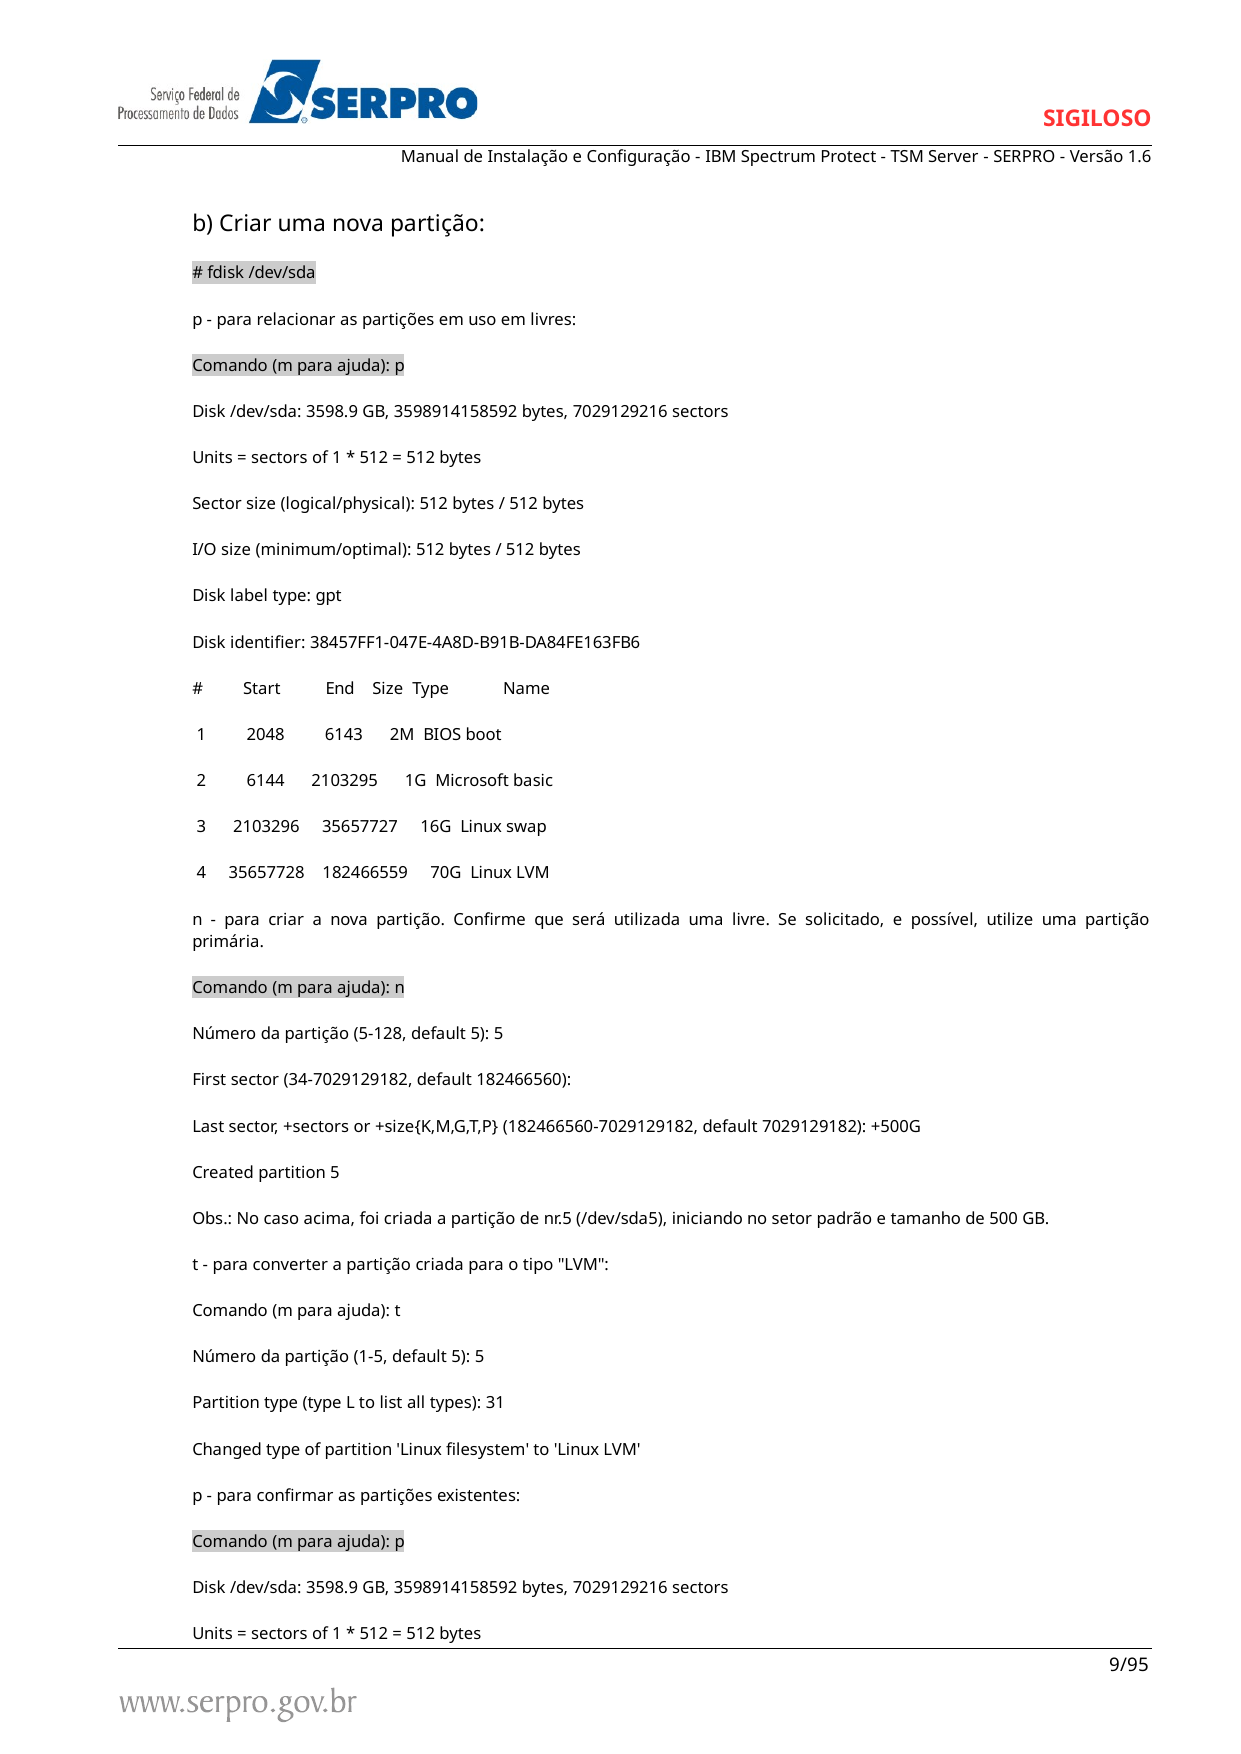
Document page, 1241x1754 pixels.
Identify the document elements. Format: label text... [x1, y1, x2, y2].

text Comando (m para ajuda): t [192, 1299, 1152, 1322]
text Last sector, +sectors or +size{K,M,G,T,P} (182466560-7029129182, default 7029129182): +500G [192, 1114, 1152, 1137]
text 3 2103296 35657727 16G Linux swap [192, 815, 1152, 838]
text Units = sectors of 1 * 512 = 512 bytes [192, 446, 1152, 468]
text First sector (34-7029129182, default 182466560): [192, 1068, 1152, 1091]
text n - para criar a nova partição. Confirme que será utilizada uma livre. Se solicitado, e possível, utilize uma partição primária. [192, 907, 1152, 952]
text Created partition 5 [192, 1161, 1152, 1183]
text p - para confirmar as partições existentes: [192, 1484, 1152, 1506]
text Número da partição (1-5, default 5): 5 [192, 1345, 1152, 1368]
text Comando (m para ajuda): p [192, 1530, 1152, 1552]
text Número da partição (5-128, default 5): 5 [192, 1022, 1152, 1045]
text Units = sectors of 1 * 512 = 512 bytes [192, 1622, 1152, 1644]
text Disk /dev/sda: 3598.9 GB, 3598914158592 bytes, 7029129216 sectors [192, 1576, 1152, 1598]
picture [118, 59, 478, 124]
text Obs.: No caso acima, foi criada a partição de nr.5 (/dev/sda5), iniciando no setor padrão e tamanho de 500 GB. [192, 1207, 1152, 1229]
text Disk identifier: 38457FF1-047E-4A8D-B91B-DA84FE163FB6 [192, 631, 1152, 653]
text Changed type of partition 'Linux filesystem' to 'Linux LVM' [192, 1437, 1152, 1460]
text b) Criar uma nova partição: [192, 207, 1152, 238]
text I/O size (minimum/optimal): 512 bytes / 512 bytes [192, 538, 1152, 561]
text 1 2048 6143 2M BIOS boot [192, 723, 1152, 745]
text Partition type (type L to list all types): 31 [192, 1391, 1152, 1414]
text t - para converter a partição criada para o tipo "LVM": [192, 1253, 1152, 1275]
text # Start End Size Type Name [192, 677, 1152, 699]
text 2 6144 2103295 1G Microsoft basic [192, 769, 1152, 791]
text Comando (m para ajuda): n [192, 976, 1152, 998]
text p - para relacionar as partições em uso em livres: [192, 307, 1152, 330]
text # fdisk /dev/sda [192, 261, 1152, 284]
text 4 35657728 182466559 70G Linux LVM [192, 861, 1152, 884]
text Disk /dev/sda: 3598.9 GB, 3598914158592 bytes, 7029129216 sectors [192, 400, 1152, 422]
text Comando (m para ajuda): p [192, 354, 1152, 376]
text Sector size (logical/physical): 512 bytes / 512 bytes [192, 492, 1152, 514]
text Disk label type: gpt [192, 584, 1152, 607]
